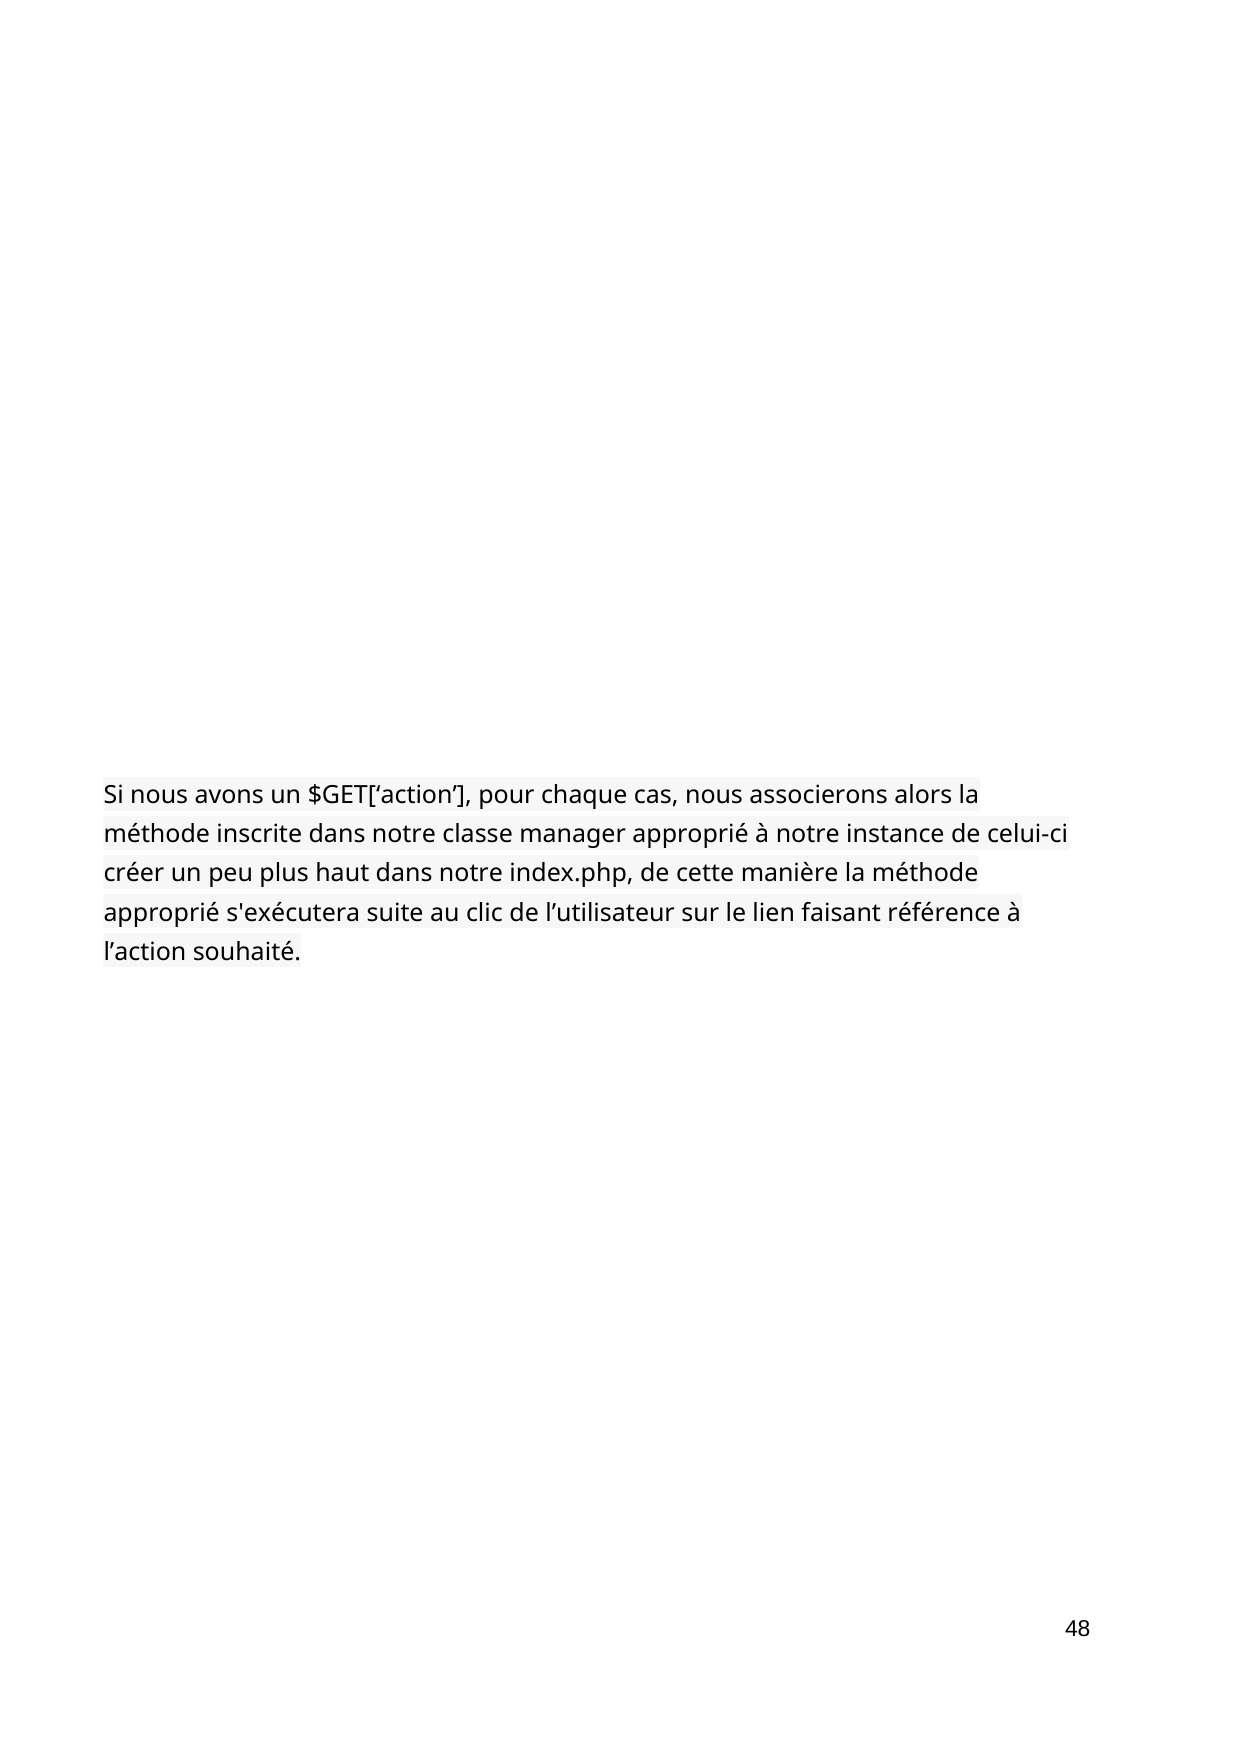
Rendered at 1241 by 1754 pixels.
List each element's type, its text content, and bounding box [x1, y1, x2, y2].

text Si nous avons un $GET[‘action’], pour chaque cas, nous associerons alors la méthode inscrite dans notre classe manager approprié à notre instance de celui-ci créer un peu plus haut dans notre index.php, de cette manière la méthode approprié s'exécutera suite au clic de l’utilisateur sur le lien faisant référence à l’action souhaité. [103, 777, 1090, 967]
